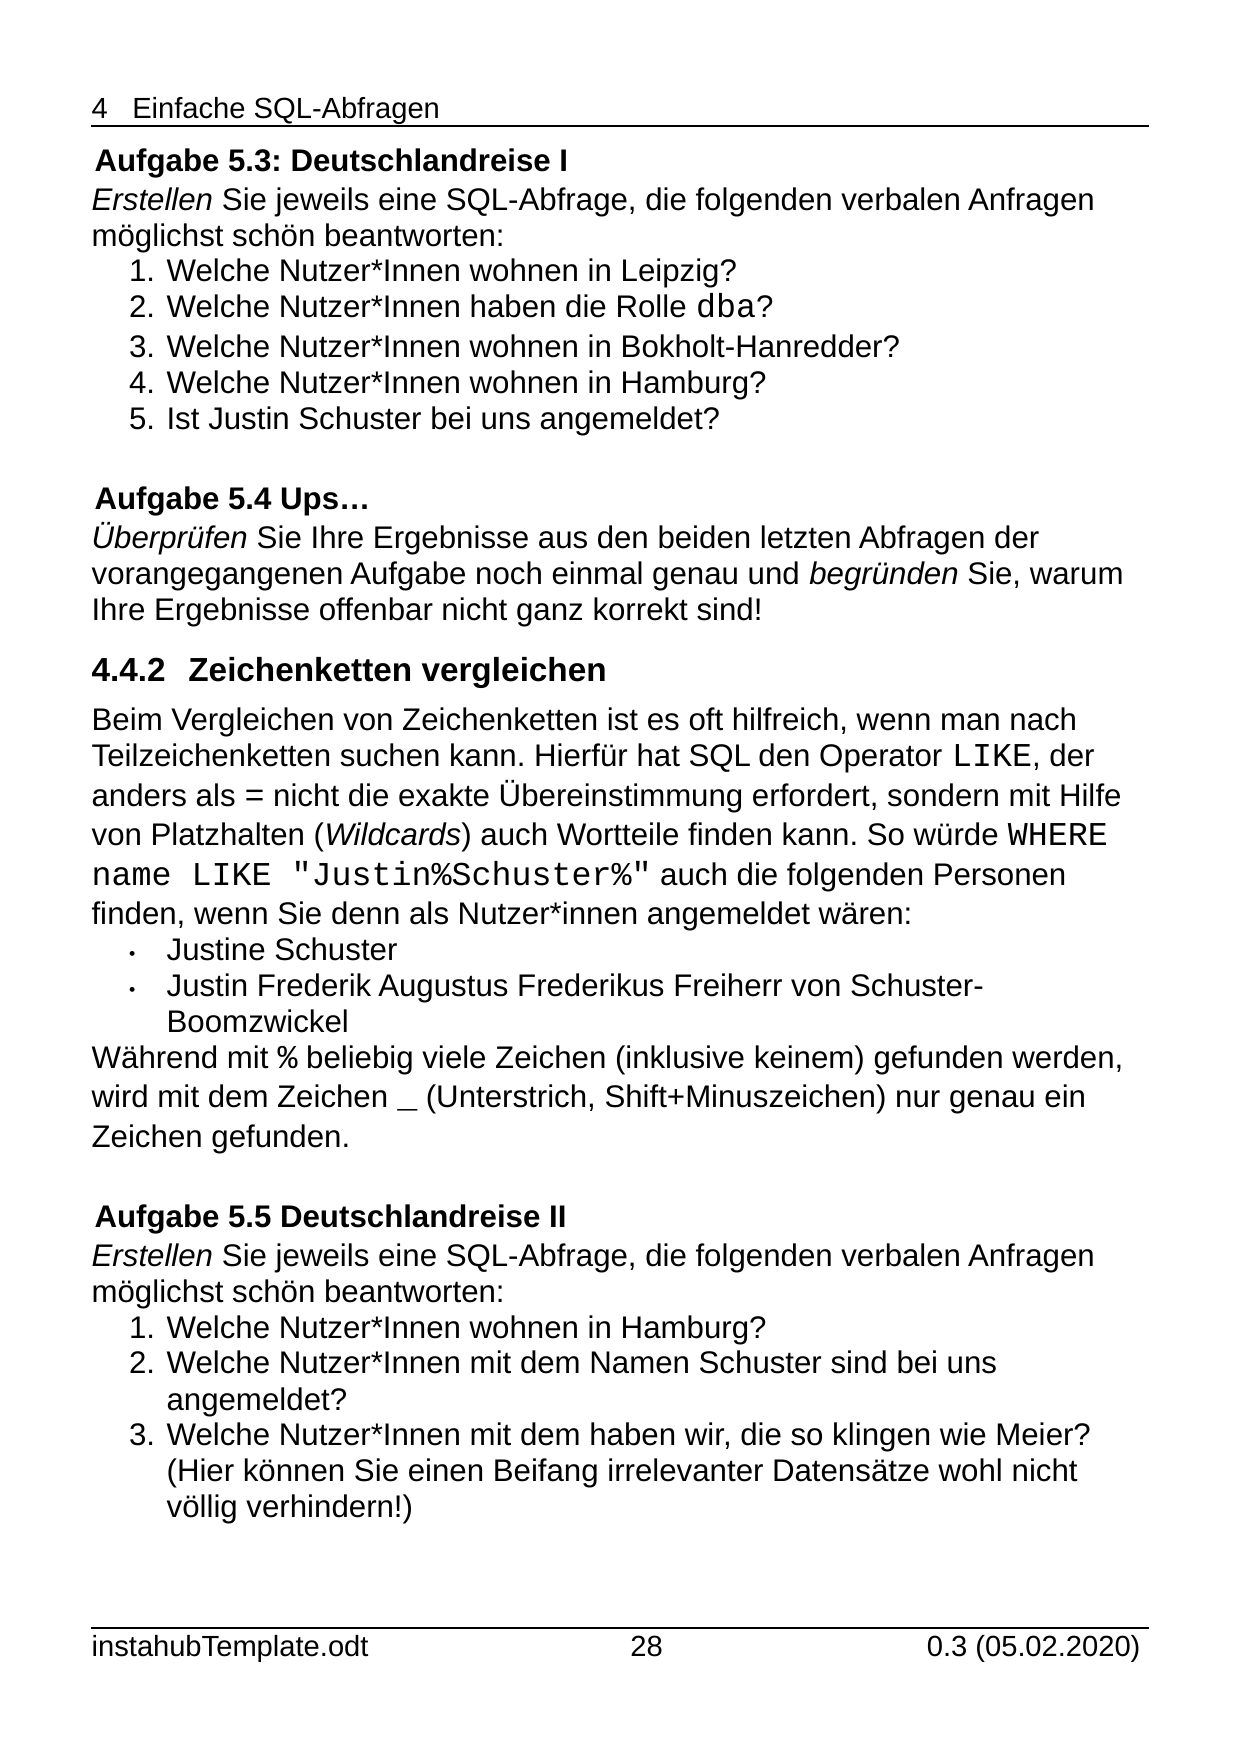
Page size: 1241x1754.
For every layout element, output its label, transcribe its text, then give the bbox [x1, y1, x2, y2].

list Justine Schuster [129, 931, 1149, 967]
subtitle Aufgabe 5.4 Ups… [91, 477, 1149, 519]
text Während mit % beliebig viele Zeichen (inklusive keinem) gefunden werden, wird mit dem Zeichen _ (Unterstrich, Shift+Minuszeichen) nur genau ein Zeichen gefunden. [91, 1039, 1149, 1154]
text Erstellen Sie jeweils eine SQL-Abfrage, die folgenden verbalen Anfragen möglichst schön beantworten: [91, 1237, 1149, 1309]
text Beim Vergleichen von Zeichenketten ist es oft hilfreich, wenn man nach Teilzeichenketten suchen kann. Hierfür hat SQL den Operator LIKE, der anders als = nicht die exakte Übereinstimmung erfordert, sondern mit Hilfe von Platzhalten (Wildcards) auch Wortteile finden kann. So würde WHERE name LIKE "Justin%Schuster%" auch die folgenden Personen finden, wenn Sie denn als Nutzer*innen angemeldet wären: [91, 701, 1149, 931]
subtitle Zeichenketten vergleichen [91, 650, 1149, 689]
list Ist Justin Schuster bei uns angemeldet? [129, 400, 1149, 436]
list Welche Nutzer*Innen mit dem Namen Schuster sind bei uns angemeldet? [129, 1344, 1149, 1416]
list Welche Nutzer*Innen wohnen in Hamburg? [129, 364, 1149, 400]
list Welche Nutzer*Innen mit dem haben wir, die so klingen wie Meier? (Hier können Sie einen Beifang irrelevanter Datensätze wohl nicht völlig verhindern!) [129, 1416, 1149, 1524]
list Justin Frederik Augustus Frederikus Freiherr von Schuster-Boomzwickel [129, 967, 1149, 1039]
text Überprüfen Sie Ihre Ergebnisse aus den beiden letzten Abfragen der vorangegangenen Aufgabe noch einmal genau und begründen Sie, warum Ihre Ergebnisse offenbar nicht ganz korrekt sind! [91, 519, 1149, 627]
list Welche Nutzer*Innen haben die Rolle dba? [129, 288, 1149, 328]
list Welche Nutzer*Innen wohnen in Hamburg? [129, 1309, 1149, 1344]
list Welche Nutzer*Innen wohnen in Leipzig? [129, 252, 1149, 288]
text Erstellen Sie jeweils eine SQL-Abfrage, die folgenden verbalen Anfragen möglichst schön beantworten: [91, 181, 1149, 252]
subtitle Aufgabe 5.5 Deutschlandreise II [91, 1195, 1149, 1237]
list Welche Nutzer*Innen wohnen in Bokholt-Hanredder? [129, 328, 1149, 364]
subtitle Aufgabe 5.3: Deutschlandreise I [91, 139, 1149, 181]
